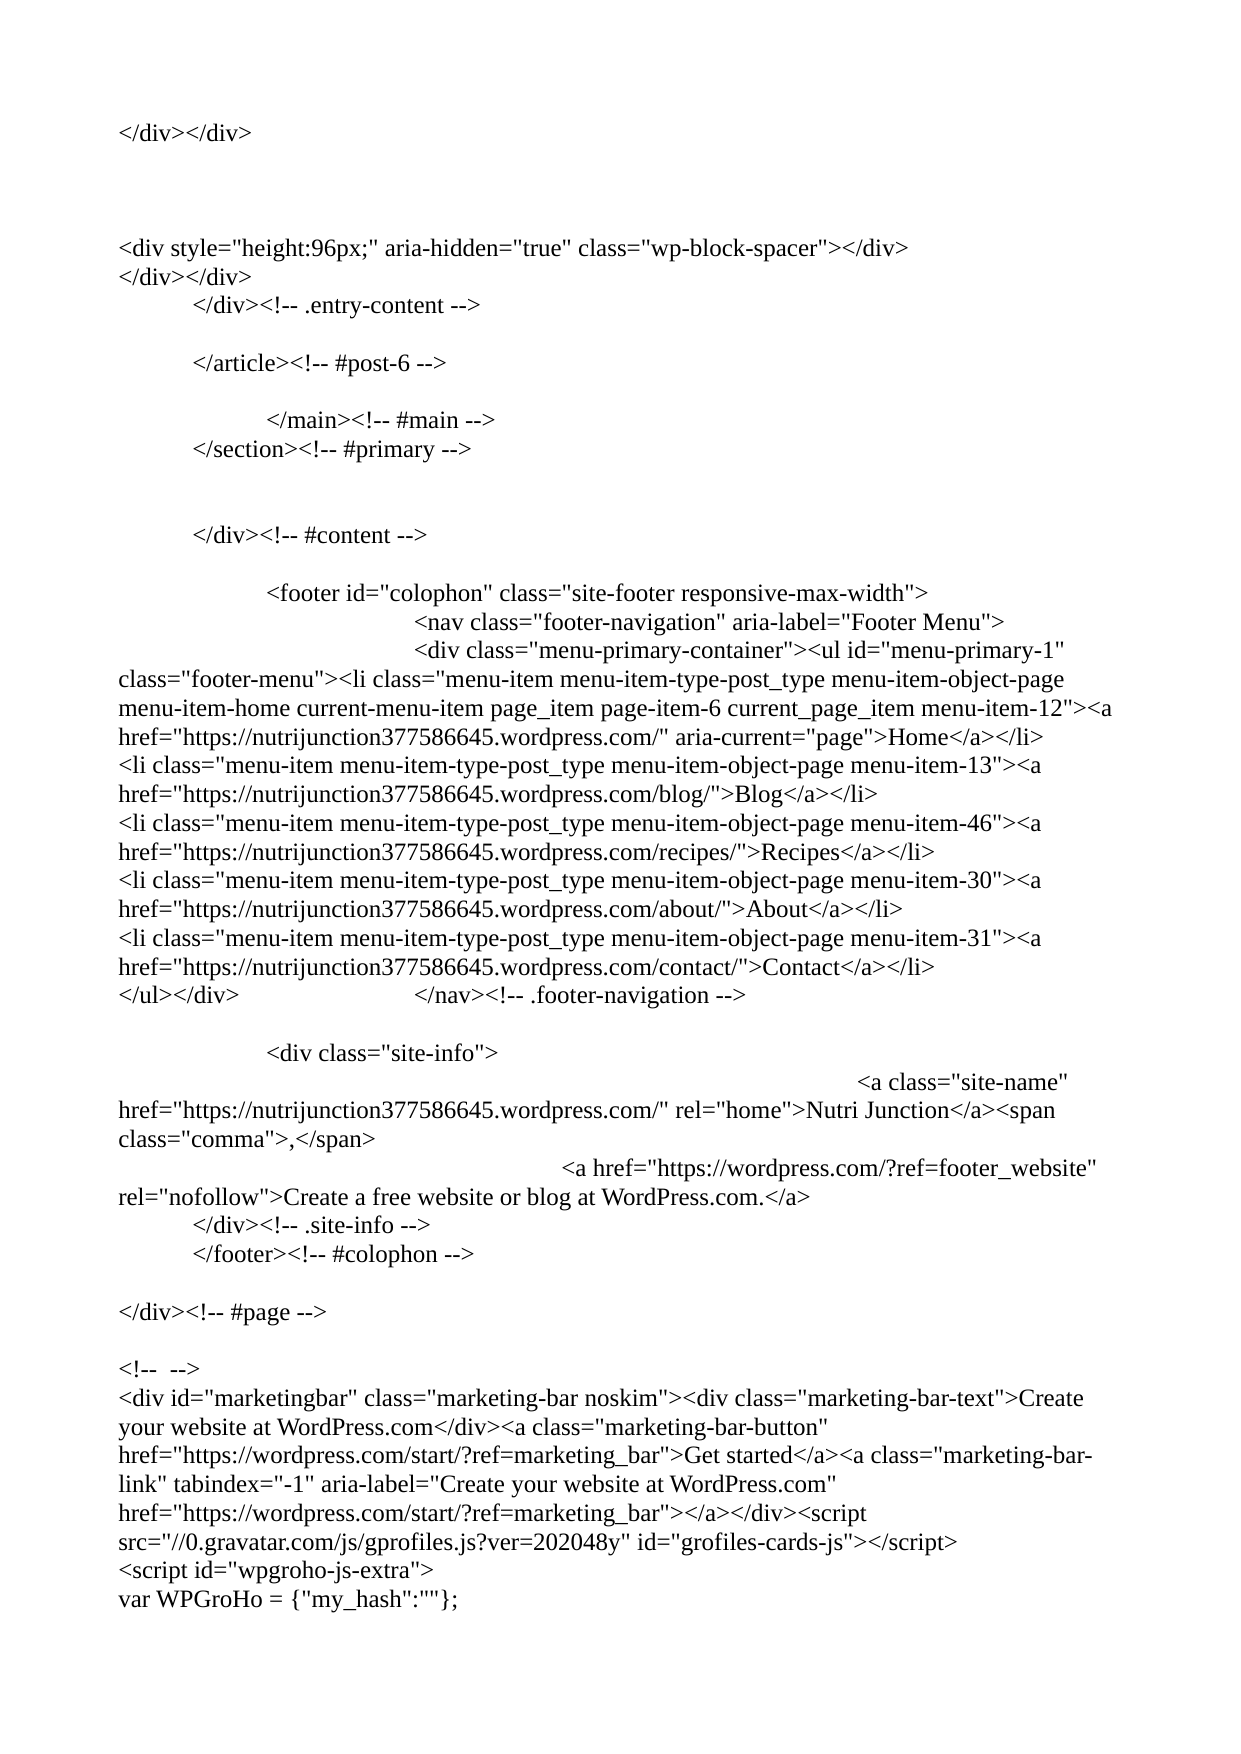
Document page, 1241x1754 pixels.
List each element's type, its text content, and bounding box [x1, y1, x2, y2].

text </article><!-- #post-6 --> [118, 348, 1122, 377]
text <li class="menu-item menu-item-type-post_type menu-item-object-page menu-item-46"><a href="https://nutrijunction377586645.wordpress.com/recipes/">Recipes</a></li> [118, 808, 1122, 866]
text <a href="https://wordpress.com/?ref=footer_website" rel="nofollow">Create a free website or blog at WordPress.com.</a> </div><!-- .site-info --> [118, 1153, 1122, 1239]
text <li class="menu-item menu-item-type-post_type menu-item-object-page menu-item-13"><a href="https://nutrijunction377586645.wordpress.com/blog/">Blog</a></li> [118, 751, 1122, 808]
text <footer id="colophon" class="site-footer responsive-max-width"> [118, 578, 1122, 607]
text <div class="menu-primary-container"><ul id="menu-primary-1" class="footer-menu"><li class="menu-item menu-item-type-post_type menu-item-object-page menu-item-home current-menu-item page_item page-item-6 current_page_item menu-item-12"><a href="https://nutrijunction377586645.wordpress.com/" aria-current="page">Home</a></li> [118, 636, 1122, 751]
text <nav class="footer-navigation" aria-label="Footer Menu"> [118, 607, 1122, 636]
text <script id="wpgroho-js-extra"> [118, 1556, 1122, 1584]
text </ul></div> </nav><!-- .footer-navigation --> [118, 981, 1122, 1009]
text var WPGroHo = {"my_hash":""}; [118, 1584, 1122, 1613]
text </div><!-- #page --> [118, 1297, 1122, 1326]
text <li class="menu-item menu-item-type-post_type menu-item-object-page menu-item-30"><a href="https://nutrijunction377586645.wordpress.com/about/">About</a></li> [118, 866, 1122, 923]
text <!-- --> [118, 1354, 1122, 1383]
text <div class="site-info"> [118, 1038, 1122, 1067]
text <li class="menu-item menu-item-type-post_type menu-item-object-page menu-item-31"><a href="https://nutrijunction377586645.wordpress.com/contact/">Contact</a></li> [118, 923, 1122, 981]
text <div id="marketingbar" class="marketing-bar noskim"><div class="marketing-bar-text">Create your website at WordPress.com</div><a class="marketing-bar-button" href="https://wordpress.com/start/?ref=marketing_bar">Get started</a><a class="marketing-bar-link" tabindex="-1" aria-label="Create your website at WordPress.com" href="https://wordpress.com/start/?ref=marketing_bar"></a></div><script src="//0.gravatar.com/js/gprofiles.js?ver=202048y" id="grofiles-cards-js"></script> [118, 1383, 1122, 1556]
text <div style="height:96px;" aria-hidden="true" class="wp-block-spacer"></div> [118, 233, 1122, 262]
text </div><!-- #content --> [118, 521, 1122, 549]
text </div></div> [118, 118, 1122, 147]
text </footer><!-- #colophon --> [118, 1239, 1122, 1268]
text <a class="site-name" href="https://nutrijunction377586645.wordpress.com/" rel="home">Nutri Junction</a><span class="comma">,</span> [118, 1067, 1122, 1153]
text </div></div> [118, 262, 1122, 291]
text </main><!-- #main --> [118, 406, 1122, 434]
text </section><!-- #primary --> [118, 434, 1122, 463]
text </div><!-- .entry-content --> [118, 291, 1122, 319]
